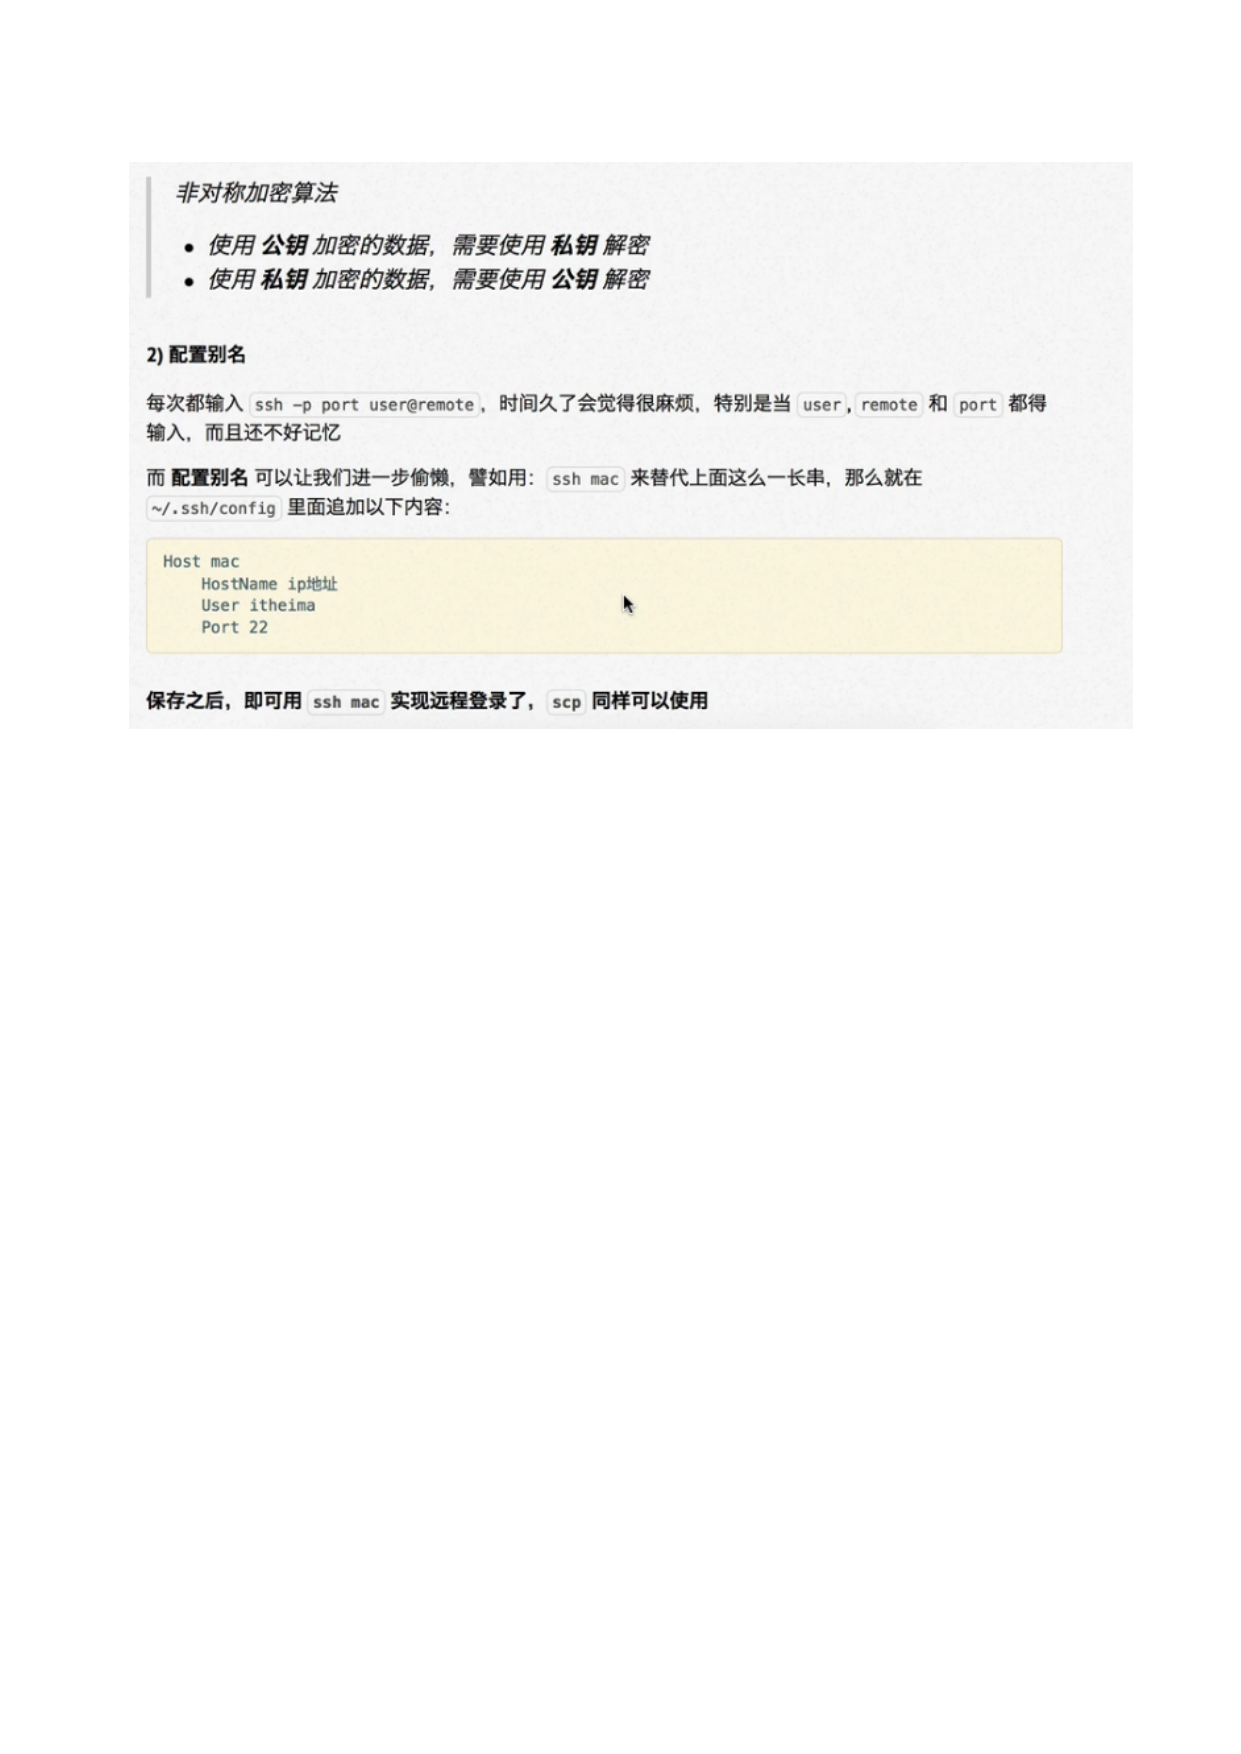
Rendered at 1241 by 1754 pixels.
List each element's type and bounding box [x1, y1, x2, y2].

picture [129, 162, 1133, 729]
